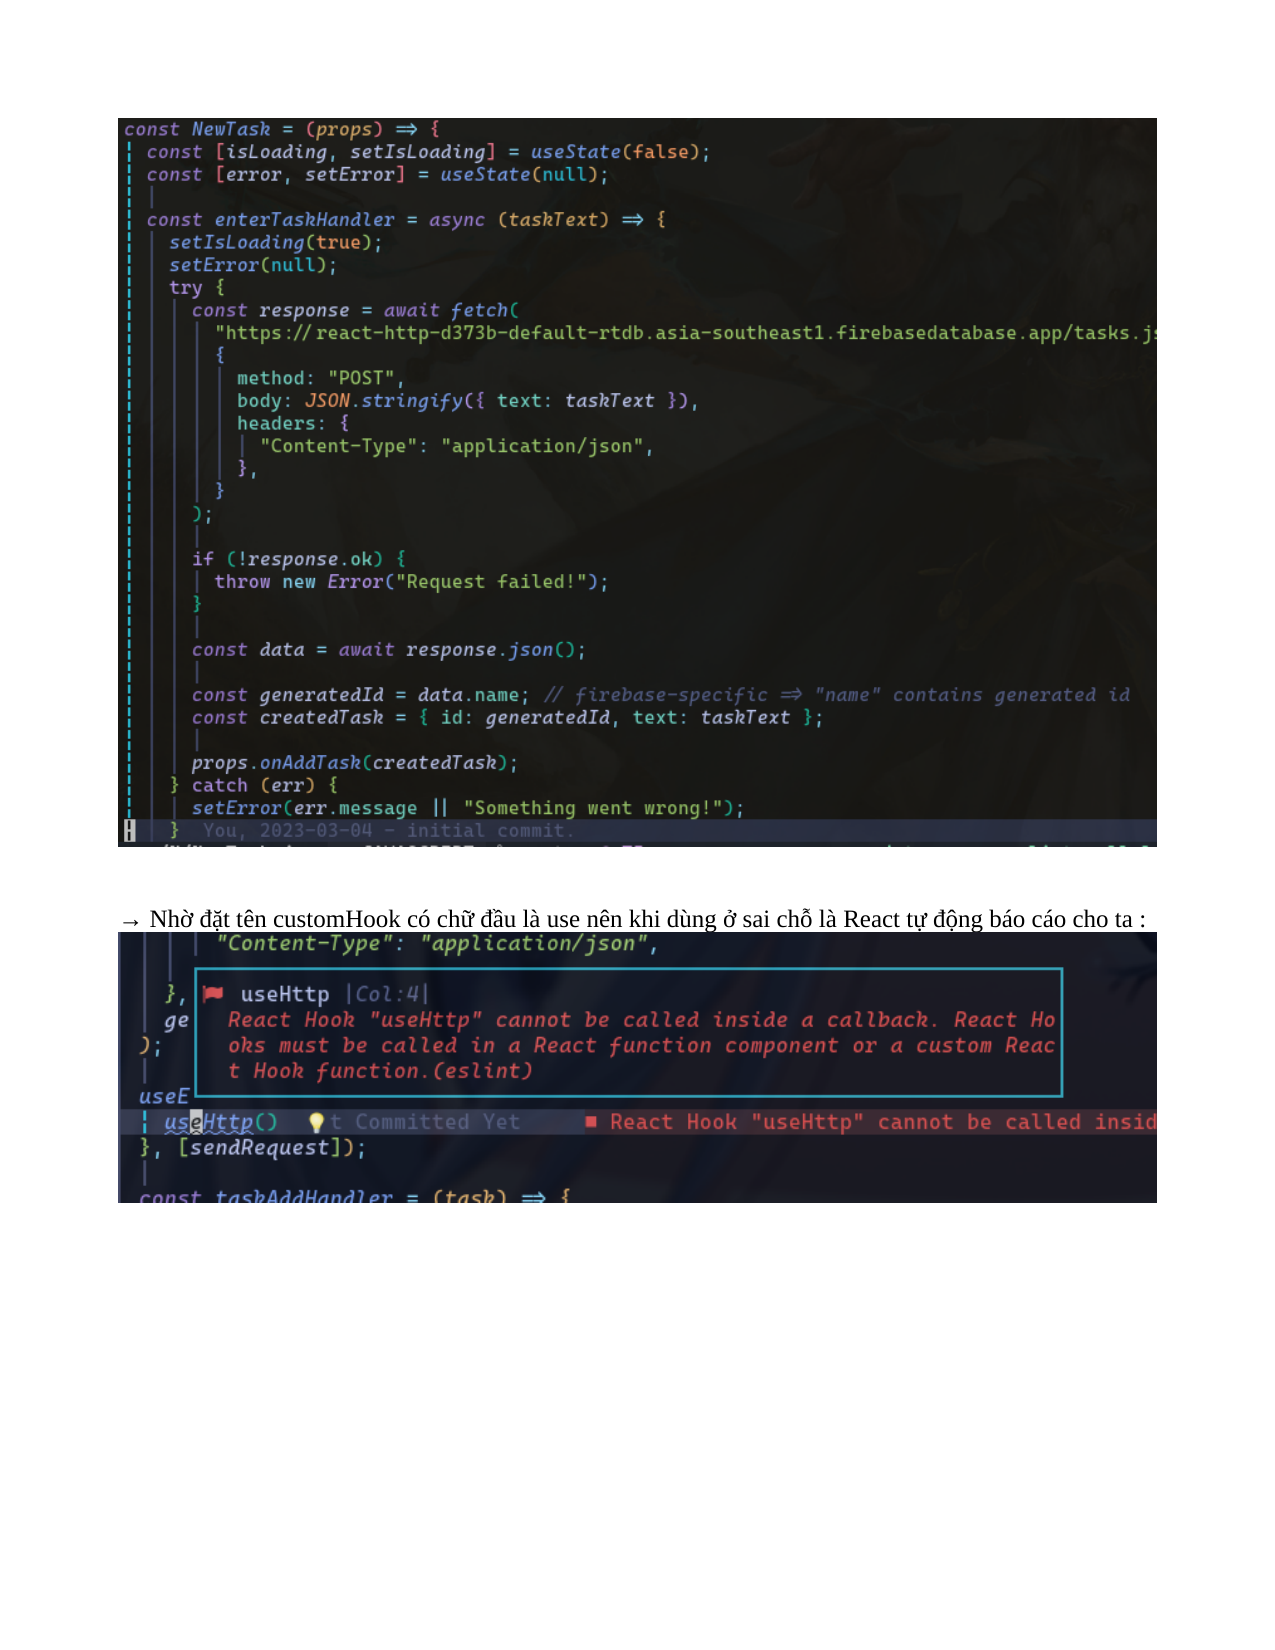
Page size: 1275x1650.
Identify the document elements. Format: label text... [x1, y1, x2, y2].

picture [118, 118, 1157, 847]
picture [118, 932, 1157, 1203]
text → Nhờ đặt tên customHook có chữ đầu là use nên khi dùng ở sai chỗ là React tự động báo cáo cho ta : [118, 904, 1157, 932]
